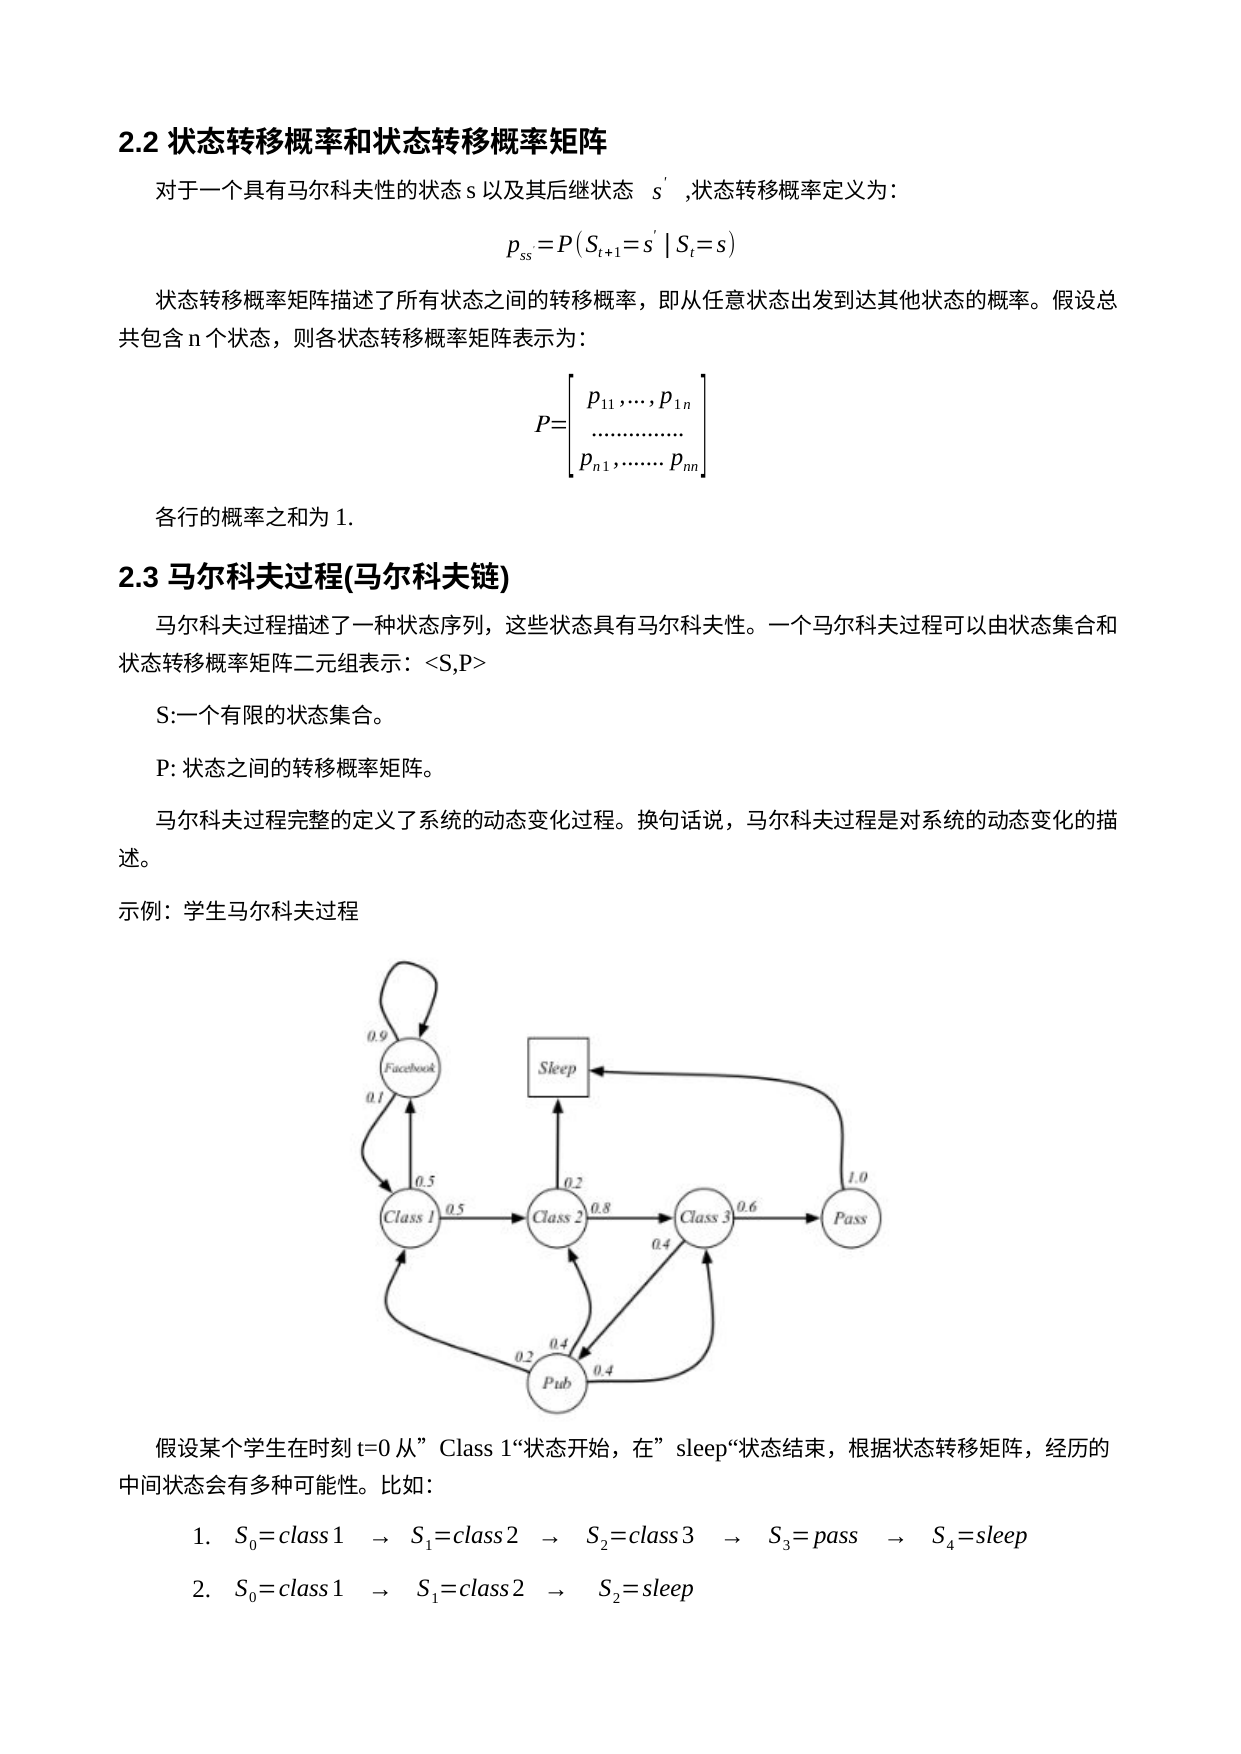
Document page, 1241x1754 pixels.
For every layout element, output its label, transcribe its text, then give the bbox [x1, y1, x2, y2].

text 1. →→ → → [192, 1521, 1122, 1553]
text 马尔科夫过程描述了一种状态序列，这些状态具有马尔科夫性。一个马尔科夫过程可以由状态集合和状态转移概率矩阵二元组表示：<S,P> [118, 608, 1122, 677]
text 示例：学生马尔科夫过程 [118, 894, 1122, 925]
subtitle 2.3 马尔科夫过程(马尔科夫链) [118, 553, 1122, 595]
text P: 状态之间的转移概率矩阵。 [118, 751, 1122, 782]
text 状态转移概率矩阵描述了所有状态之间的转移概率，即从任意状态出发到达其他状态的概率。假设总共包含n个状态，则各状态转移概率矩阵表示为： [118, 283, 1122, 353]
subtitle 2.2 状态转移概率和状态转移概率矩阵 [118, 118, 1122, 161]
text 对于一个具有马尔科夫性的状态s以及其后继状态,状态转移概率定义为： [118, 173, 1122, 205]
picture [338, 946, 902, 1425]
text S:一个有限的状态集合。 [118, 698, 1122, 730]
text 马尔科夫过程完整的定义了系统的动态变化过程。换句话说，马尔科夫过程是对系统的动态变化的描述。 [118, 803, 1122, 873]
text 2. → → [192, 1574, 1122, 1606]
text 假设某个学生在时刻t=0从”Class 1“状态开始，在”sleep“状态结束，根据状态转移矩阵，经历的中间状态会有多种可能性。比如： [118, 946, 1122, 1500]
text 各行的概率之和为1. [118, 500, 1122, 532]
